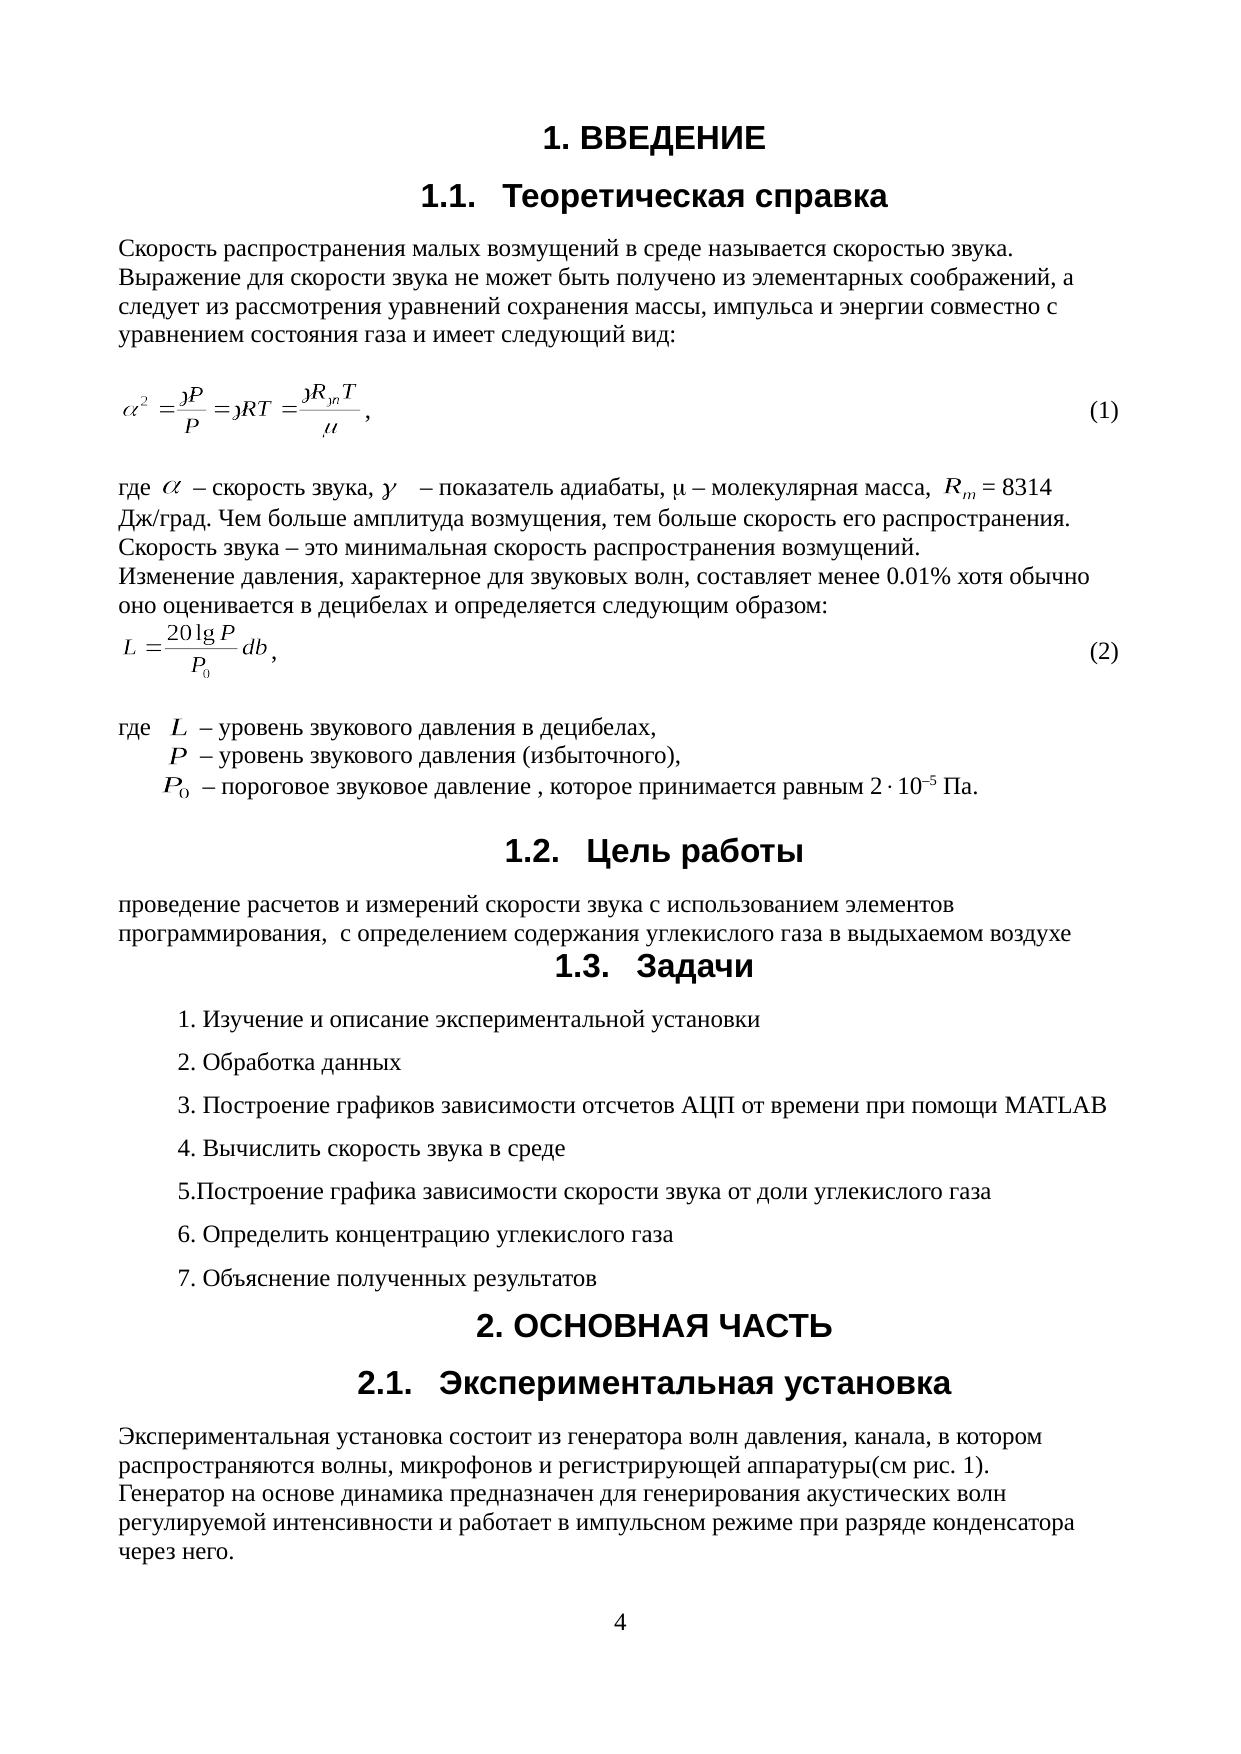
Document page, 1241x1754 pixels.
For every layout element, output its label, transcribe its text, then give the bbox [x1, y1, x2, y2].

text Скорость распространения малых возмущений в среде называется скоростью звука. Выражение для скорости звука не может быть получено из элементарных соображений, а следует из рассмотрения уравнений сохранения массы, импульса и энергии совместно с уравнением состояния газа и имеет следующий вид: [118, 233, 1122, 348]
subtitle Цель работы [118, 831, 1122, 870]
text 7. Объяснение полученных результатов [118, 1263, 1122, 1291]
text 4. Вычислить скорость звука в среде [118, 1133, 1122, 1162]
text – уровень звукового давления (избыточного), [118, 741, 1122, 769]
subtitle ОСНОВНАЯ ЧАСТЬ [118, 1306, 1122, 1344]
text 6. Определить концентрацию углекислого газа [118, 1219, 1122, 1248]
text где – скорость звука,  – показатель адиабаты,  – молекулярная масса, = 8314 Дж/град. Чем больше амплитуда возмущения, тем больше скорость его распространения. Скорость звука – это минимальная скорость распространения возмущений. [118, 470, 1122, 561]
subtitle Экспериментальная установка [118, 1363, 1122, 1402]
text 3. Построение графиков зависимости отсчетов АЦП от времени при помощи MATLAB [118, 1090, 1122, 1119]
text – пороговое звуковое давление , которое принимается равным 210–5 Па. [118, 769, 1122, 802]
text 5.Построение графика зависимости скорости звука от доли углекислого газа [118, 1176, 1122, 1205]
subtitle Задачи [118, 946, 1122, 985]
text проведение расчетов и измерений скорости звука с использованием элементов программирования, с определением содержания углекислого газа в выдыхаемом воздухе [118, 889, 1122, 946]
text 1. Изучение и описание экспериментальной установки [118, 1004, 1122, 1033]
text Экспериментальная установка состоит из генератора волн давления, канала, в котором распространяются волны, микрофонов и регистрирующей аппаратуры(см рис. 1). [118, 1421, 1122, 1478]
text Изменение давления, характерное для звуковых волн, составляет менее 0.01% хотя обычно оно оценивается в децибелах и определяется следующим образом: [118, 561, 1122, 618]
text , (2) [118, 618, 1122, 683]
subtitle ВВЕДЕНИЕ [118, 118, 1122, 157]
text Генератор на основе динамика предназначен для генерирования акустических волн регулируемой интенсивности и работает в импульсном режиме при разряде конденсатора через него. [118, 1478, 1122, 1565]
subtitle Теоретическая справка [118, 176, 1122, 214]
text где – уровень звукового давления в децибелах, [118, 712, 1122, 741]
text , (1) [118, 377, 1122, 442]
text 2. Обработка данных [118, 1047, 1122, 1076]
